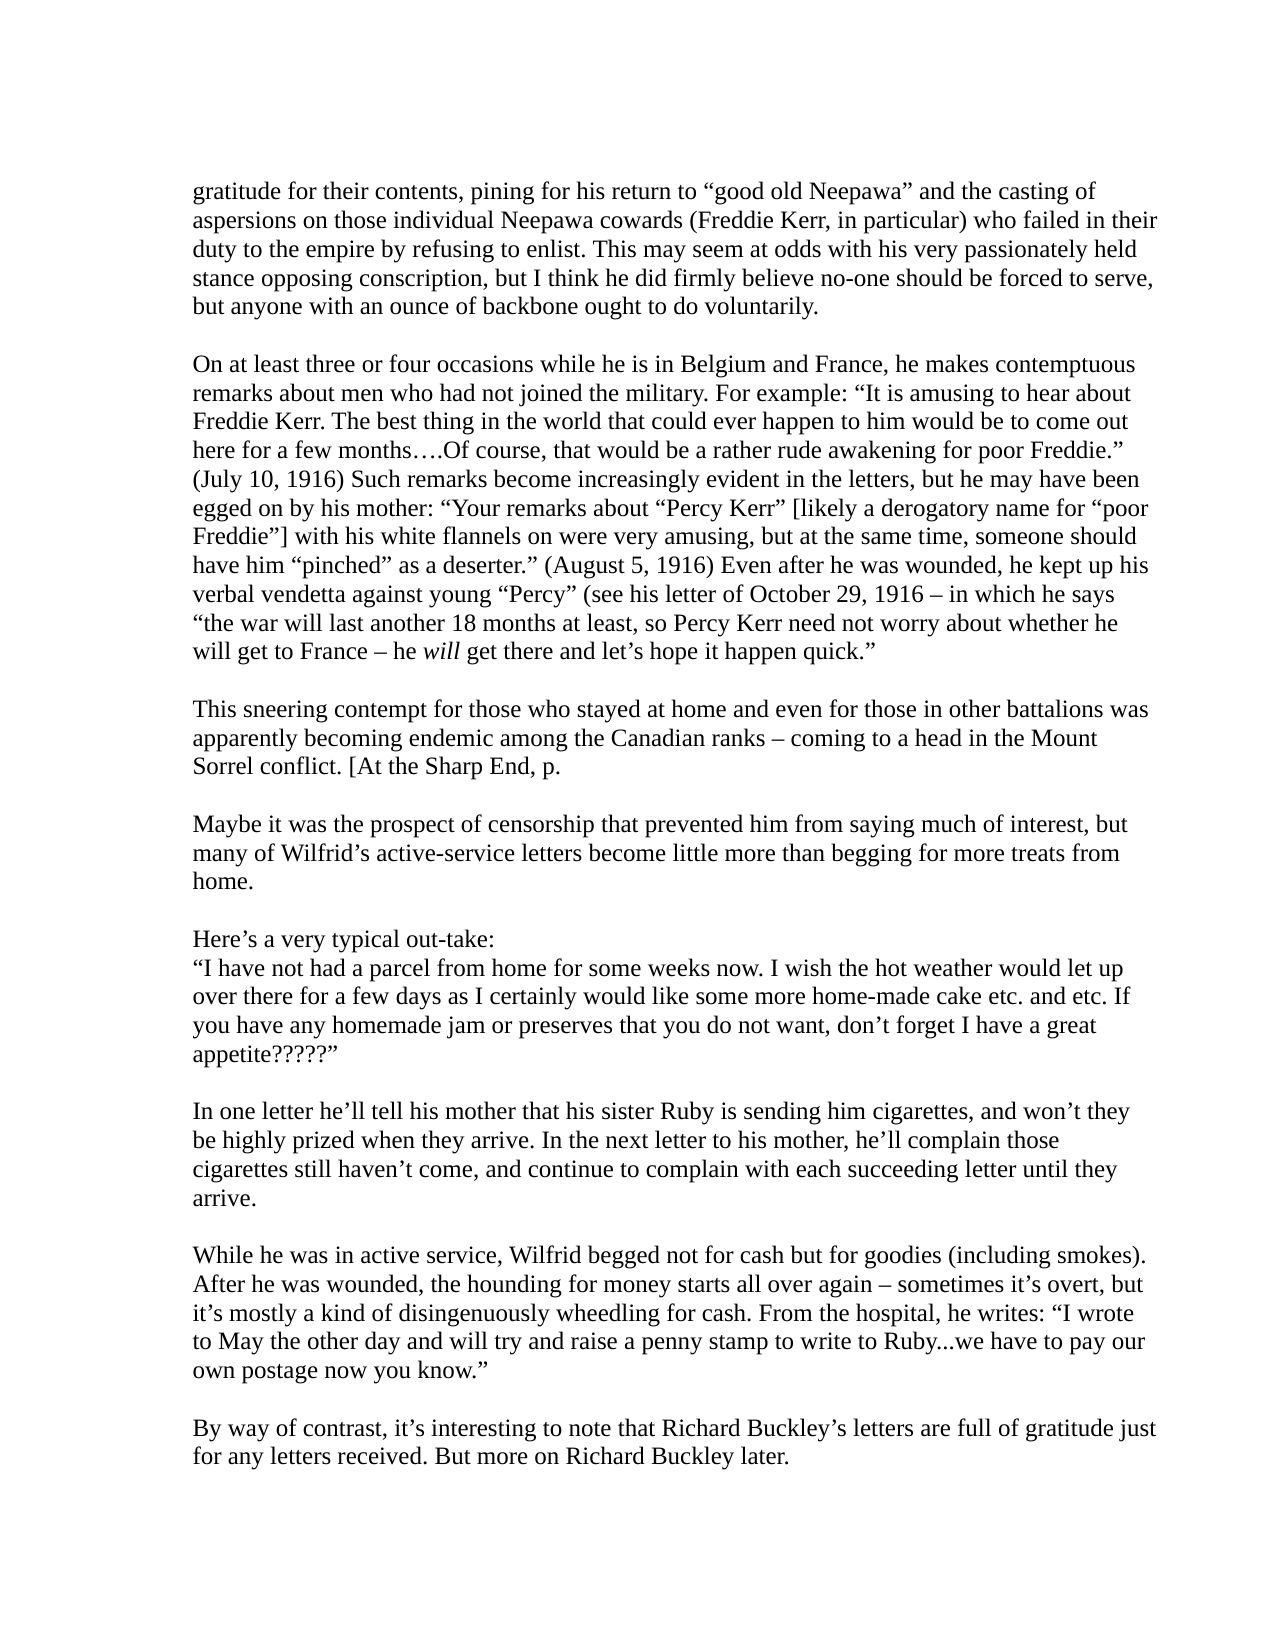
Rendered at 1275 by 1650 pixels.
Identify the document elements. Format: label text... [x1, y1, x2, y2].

text Maybe it was the prospect of censorship that prevented him from saying much of interest, but many of Wilfrid’s active-service letters become little more than begging for more treats from home. [192, 809, 1158, 895]
text While he was in active service, Wilfrid begged not for cash but for goodies (including smokes). After he was wounded, the hounding for money starts all over again – sometimes it’s overt, but it’s mostly a kind of disingenuously wheedling for cash. From the hospital, he writes: “I wrote to May the other day and will try and raise a penny stamp to write to Ruby...we have to pay our own postage now you know.” [192, 1240, 1158, 1384]
text In one letter he’ll tell his mother that his sister Ruby is sending him cigarettes, and won’t they be highly prized when they arrive. In the next letter to his mother, he’ll complain those cigarettes still haven’t come, and continue to complain with each succeeding letter until they arrive. [192, 1096, 1158, 1211]
text Here’s a very typical out-take: [192, 924, 1158, 953]
text gratitude for their contents, pining for his return to “good old Neepawa” and the casting of aspersions on those individual Neepawa cowards (Freddie Kerr, in particular) who failed in their duty to the empire by refusing to enlist. This may seem at odds with his very passionately held stance opposing conscription, but I think he did firmly believe no-one should be forced to serve, but anyone with an ounce of backbone ought to do voluntarily. [192, 176, 1158, 320]
text “I have not had a parcel from home for some weeks now. I wish the hot weather would let up over there for a few days as I certainly would like some more home-made cake etc. and etc. If you have any homemade jam or preserves that you do not want, don’t forget I have a great appetite?????” [192, 953, 1158, 1068]
text By way of contrast, it’s interesting to note that Richard Buckley’s letters are full of gratitude just for any letters received. But more on Richard Buckley later. [192, 1413, 1158, 1470]
text On at least three or four occasions while he is in Belgium and France, he makes contemptuous remarks about men who had not joined the military. For example: “It is amusing to hear about Freddie Kerr. The best thing in the world that could ever happen to him would be to come out here for a few months….Of course, that would be a rather rude awakening for poor Freddie.” (July 10, 1916) Such remarks become increasingly evident in the letters, but he may have been egged on by his mother: “Your remarks about “Percy Kerr” [likely a derogatory name for “poor Freddie”] with his white flannels on were very amusing, but at the same time, someone should have him “pinched” as a deserter.” (August 5, 1916) Even after he was wounded, he kept up his verbal vendetta against young “Percy” (see his letter of October 29, 1916 – in which he says “the war will last another 18 months at least, so Percy Kerr need not worry about whether he will get to France – he will get there and let’s hope it happen quick.” [192, 349, 1158, 665]
text This sneering contempt for those who stayed at home and even for those in other battalions was apparently becoming endemic among the Canadian ranks – coming to a head in the Mount Sorrel conflict. [At the Sharp End, p. [192, 694, 1158, 780]
